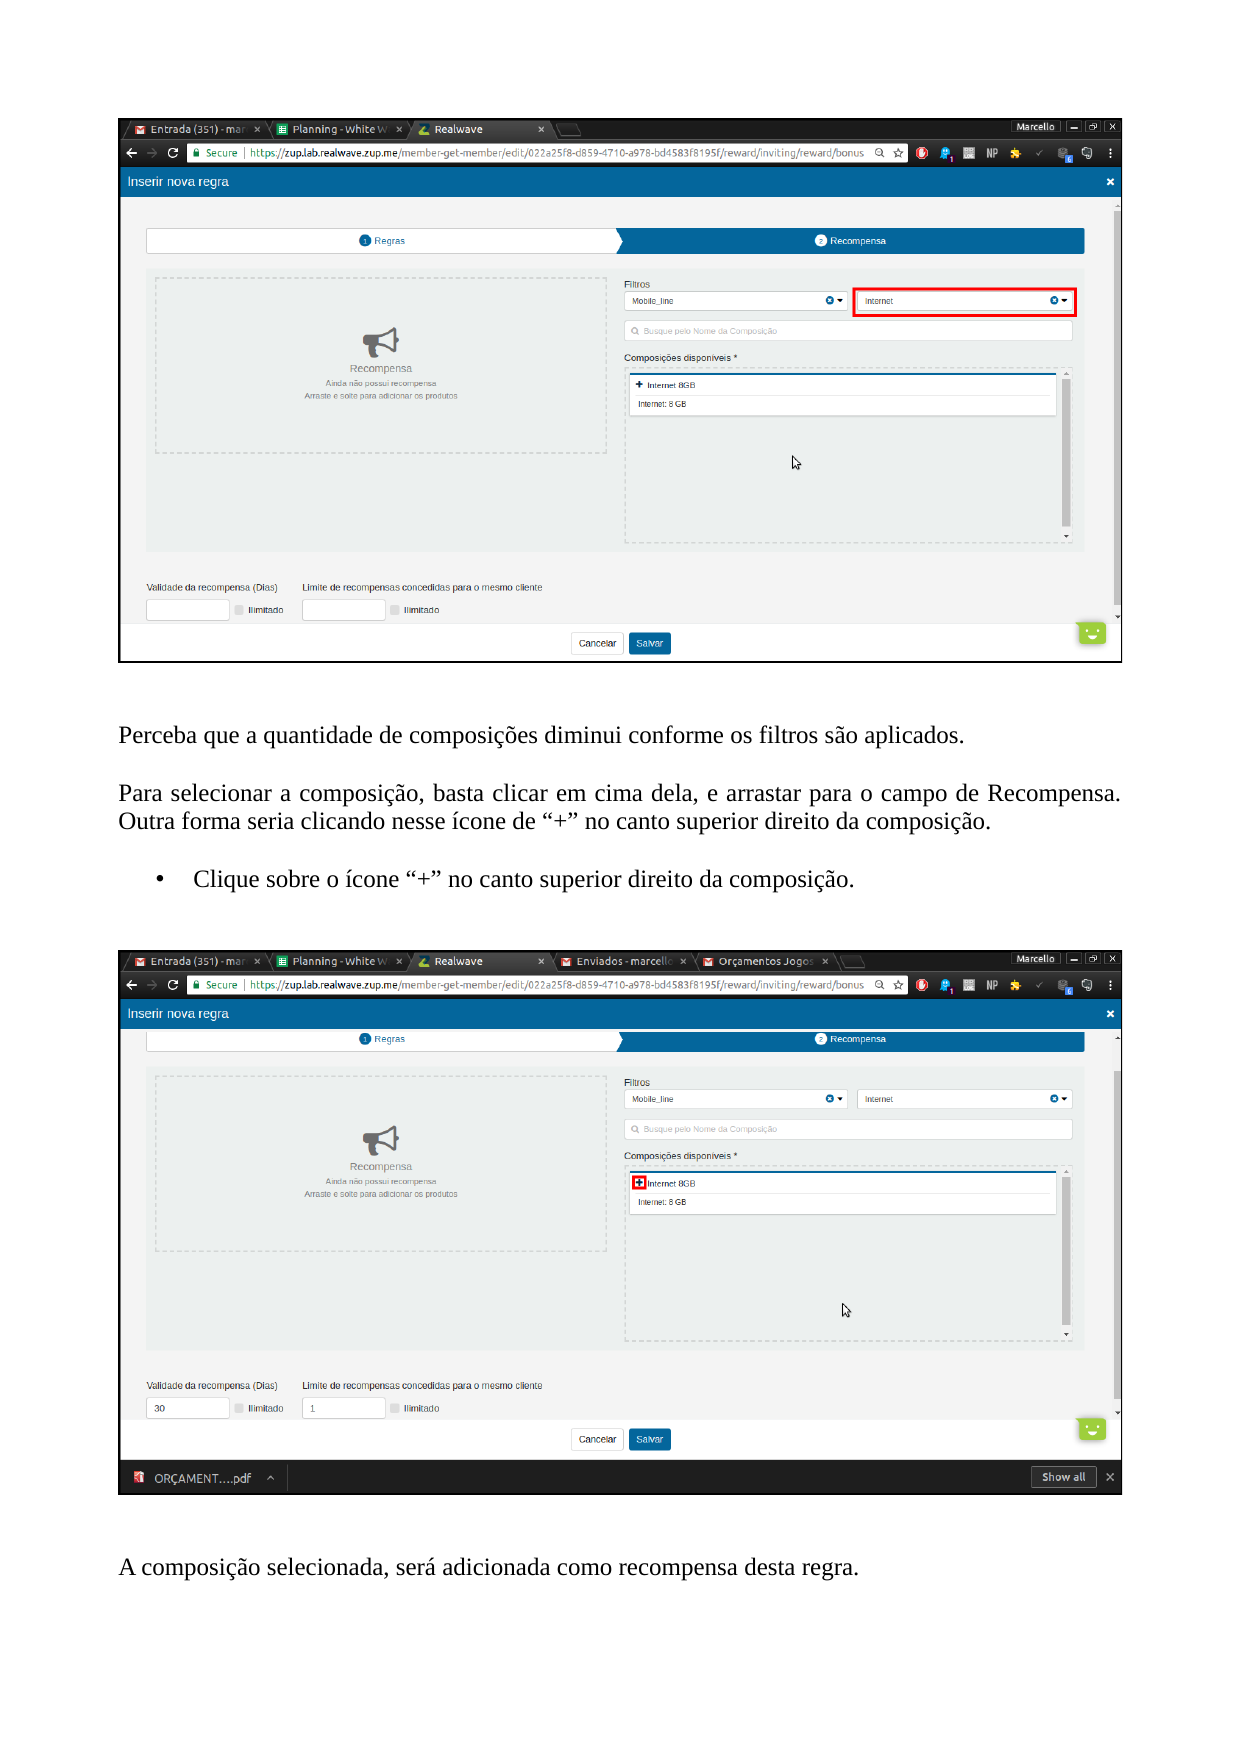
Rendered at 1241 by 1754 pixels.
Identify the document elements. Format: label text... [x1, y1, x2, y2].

picture [118, 118, 1123, 663]
picture [118, 950, 1123, 1495]
text Para selecionar a composição, basta clicar em cima dela, e arrastar para o campo de Recompensa. Outra forma seria clicando nesse ícone de “+” no canto superior direito da composição. [118, 778, 1122, 835]
list Clique sobre o ícone “+” no canto superior direito da composição. [156, 864, 1122, 893]
text A composição selecionada, será adicionada como recompensa desta regra. [118, 1552, 1122, 1581]
text Perceba que a quantidade de composições diminui conforme os filtros são aplicados. [118, 720, 1122, 749]
